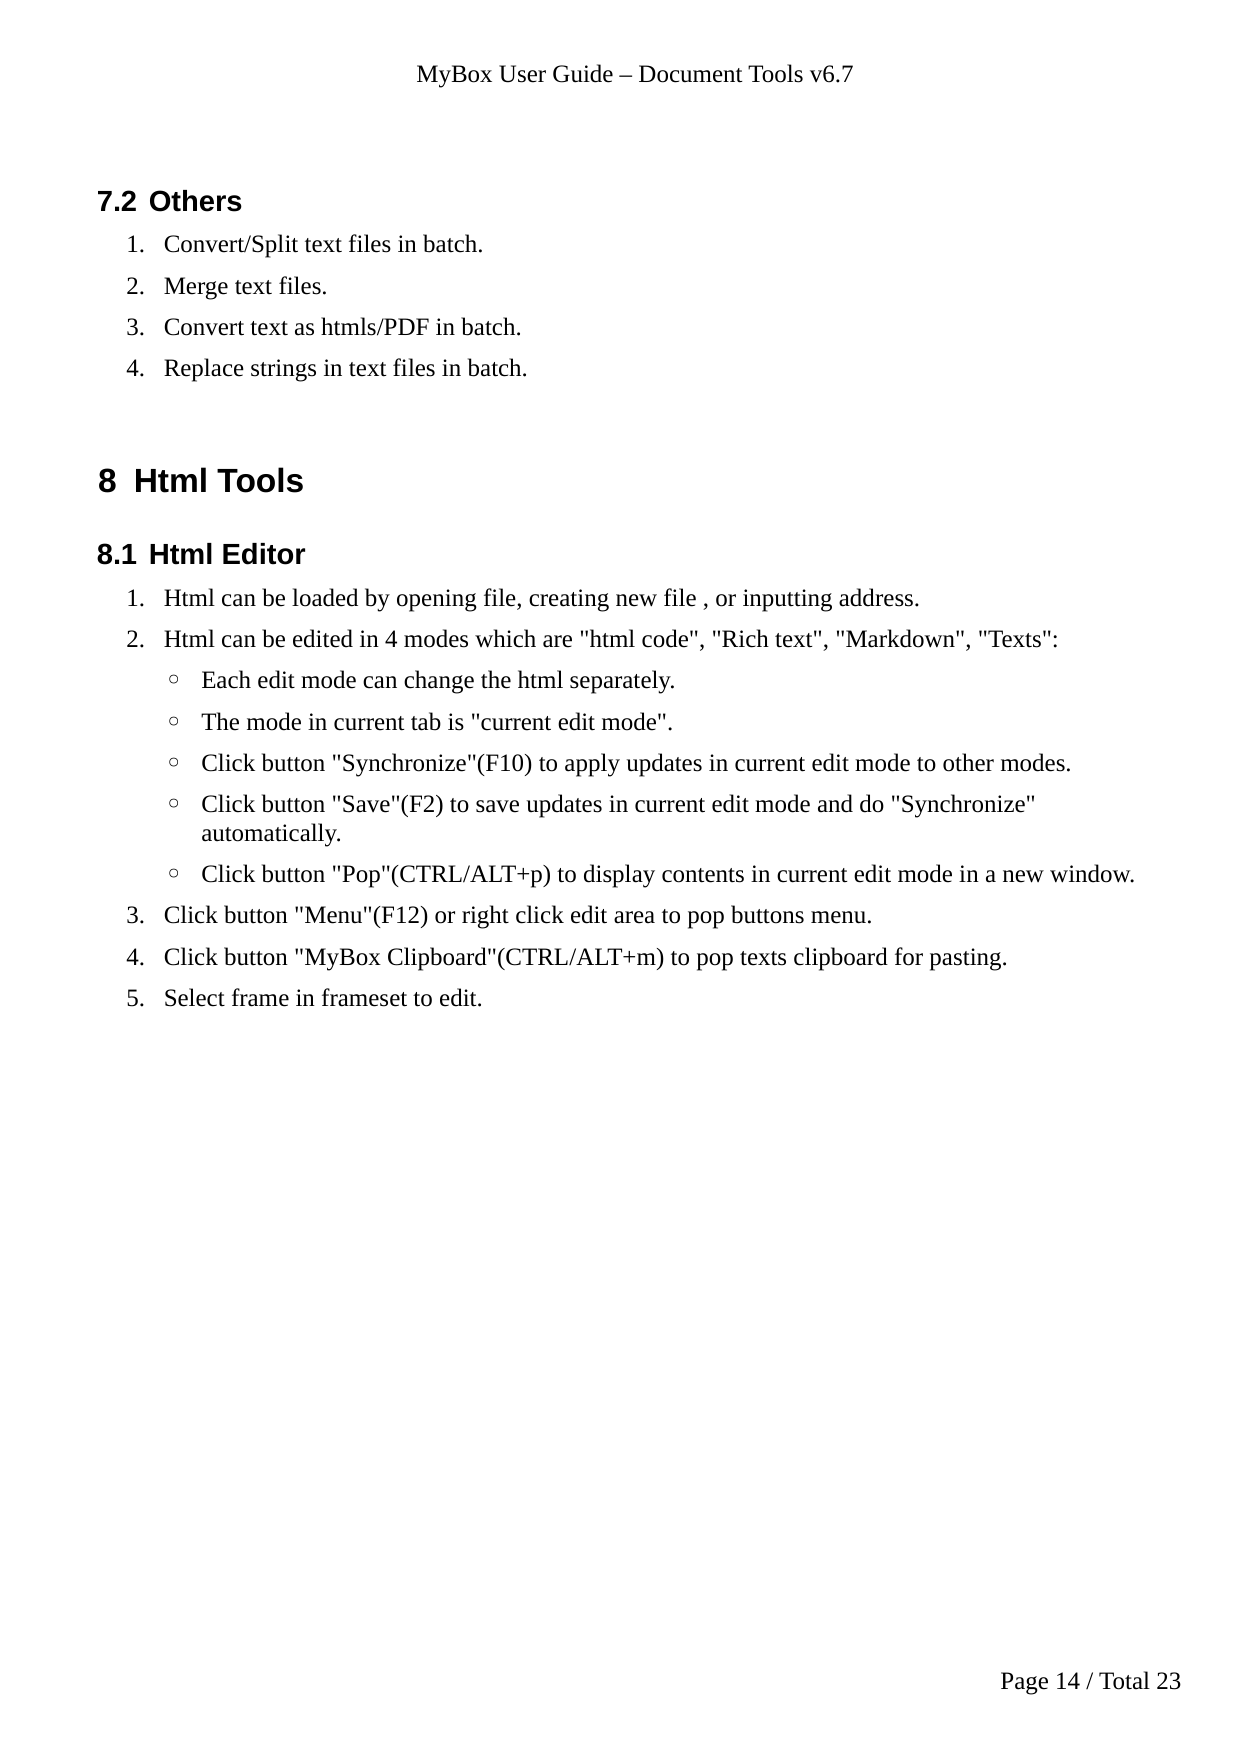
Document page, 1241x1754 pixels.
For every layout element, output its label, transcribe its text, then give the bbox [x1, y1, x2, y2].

list Select frame in frameset to edit. [126, 983, 1181, 1012]
subtitle Others [88, 183, 1181, 217]
list The mode in current tab is "current edit mode". [163, 707, 1181, 736]
list Html can be edited in 4 modes which are "html code", "Rich text", "Markdown", "Texts": [126, 624, 1181, 653]
list Merge text files. [126, 271, 1181, 299]
list Click button "Synchronize"(F10) to apply updates in current edit mode to other modes. [163, 748, 1181, 777]
list Replace strings in text files in batch. [126, 353, 1181, 382]
list Click button "MyBox Clipboard"(CTRL/ALT+m) to pop texts clipboard for pasting. [126, 942, 1181, 971]
list Convert text as htmls/PDF in batch. [126, 312, 1181, 341]
subtitle Html Tools [88, 461, 1181, 499]
list Click button "Menu"(F12) or right click edit area to pop buttons menu. [126, 901, 1181, 929]
list Click button "Save"(F2) to save updates in current edit mode and do "Synchronize" automatically. [163, 789, 1181, 847]
list Click button "Pop"(CTRL/ALT+p) to display contents in current edit mode in a new window. [163, 859, 1181, 888]
list Each edit mode can change the html separately. [163, 666, 1181, 694]
list Convert/Split text files in batch. [126, 229, 1181, 258]
list Html can be loaded by opening file, creating new file , or inputting address. [126, 583, 1181, 612]
subtitle Html Editor [88, 537, 1181, 571]
